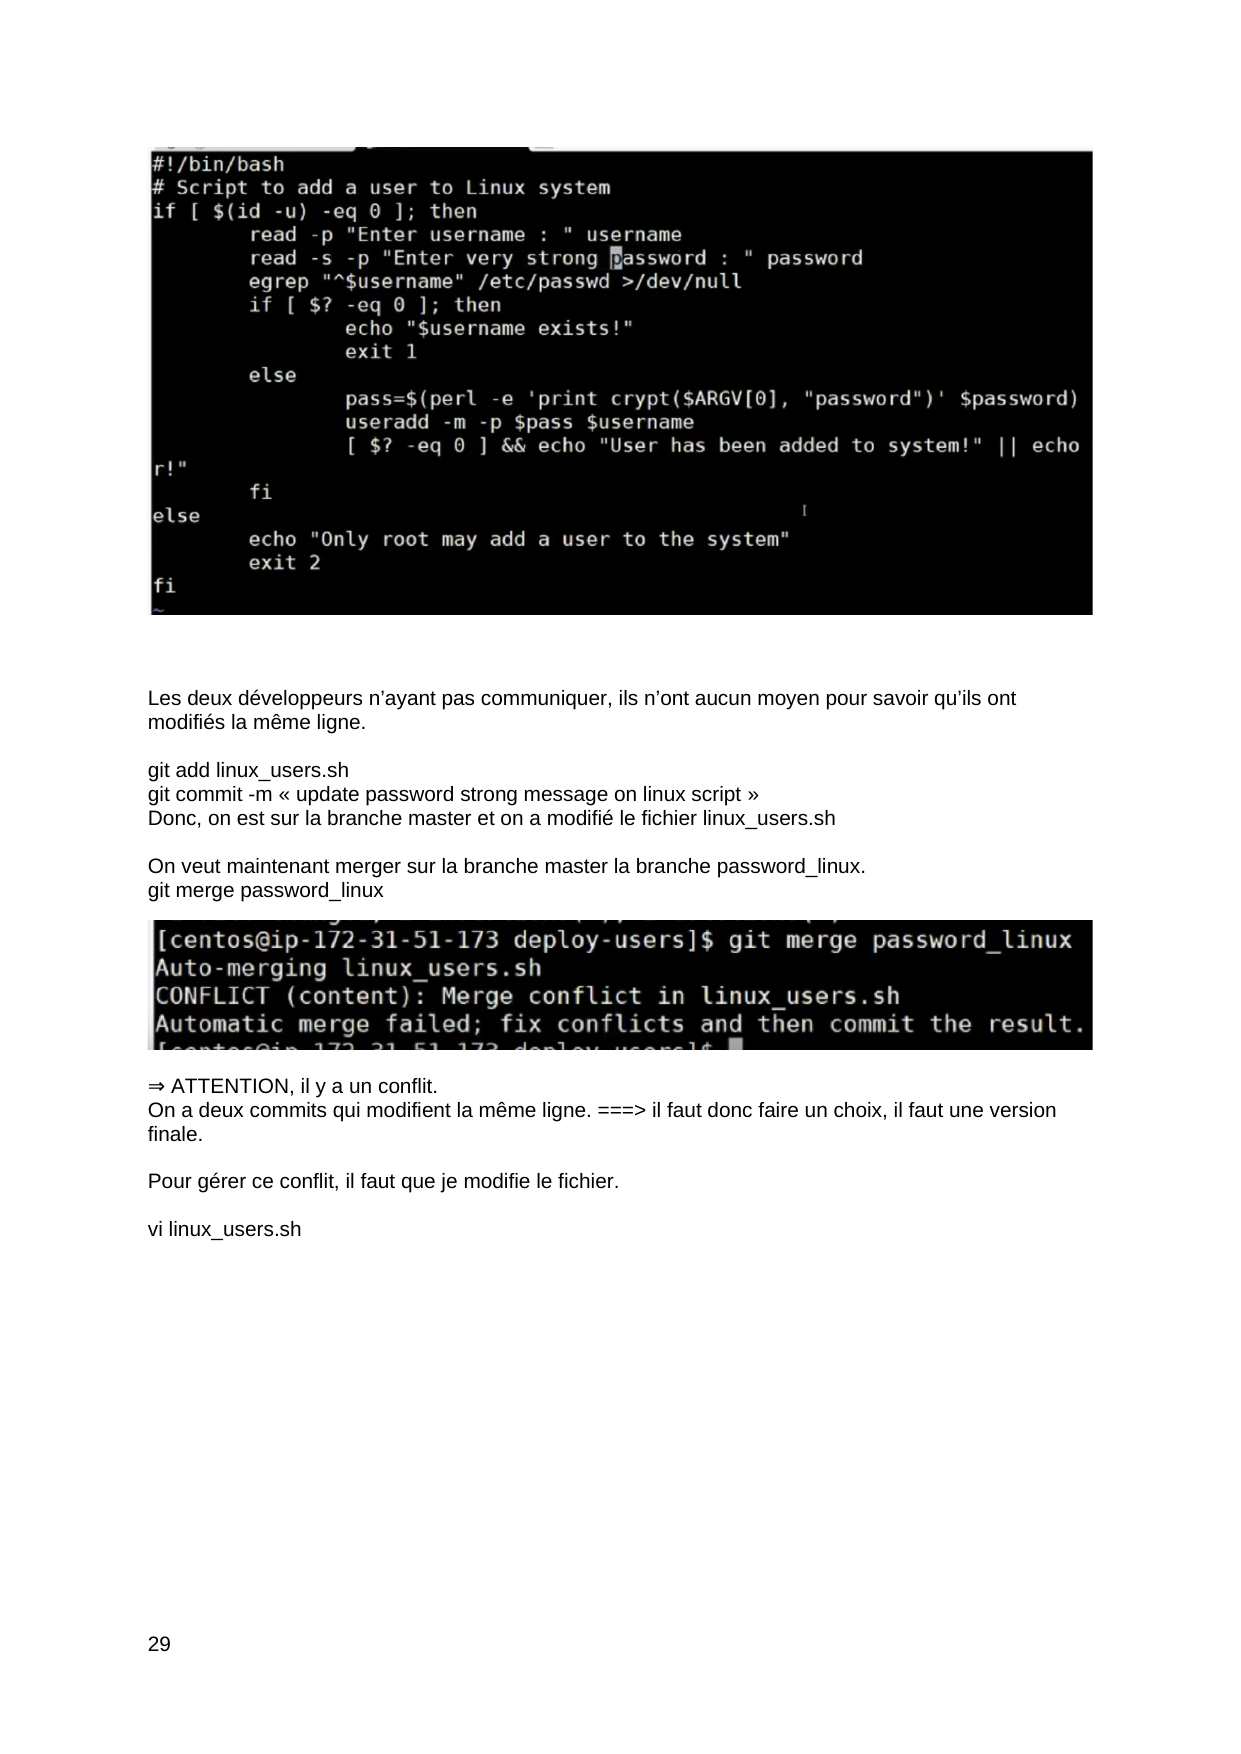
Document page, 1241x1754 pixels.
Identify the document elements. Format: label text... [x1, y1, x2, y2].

text On veut maintenant merger sur la branche master la branche password_linux. [148, 854, 1093, 878]
picture [147, 147, 1093, 615]
text vi linux_users.sh [148, 1217, 1093, 1241]
text On a deux commits qui modifient la même ligne. ===> il faut donc faire un choix, il faut une version finale. [148, 1097, 1093, 1145]
text ⇒ ATTENTION, il y a un conflit. [148, 1073, 1093, 1097]
text Les deux développeurs n’ayant pas communiquer, ils n’ont aucun moyen pour savoir qu’ils ont modifiés la même ligne. [148, 686, 1093, 734]
text git commit -m « update password strong message on linux script » [148, 782, 1093, 806]
text git merge password_linux [148, 878, 1093, 902]
text Donc, on est sur la branche master et on a modifié le fichier linux_users.sh [148, 806, 1093, 830]
picture [147, 920, 1093, 1050]
text git add linux_users.sh [148, 758, 1093, 782]
text Pour gérer ce conflit, il faut que je modifie le fichier. [148, 1169, 1093, 1193]
